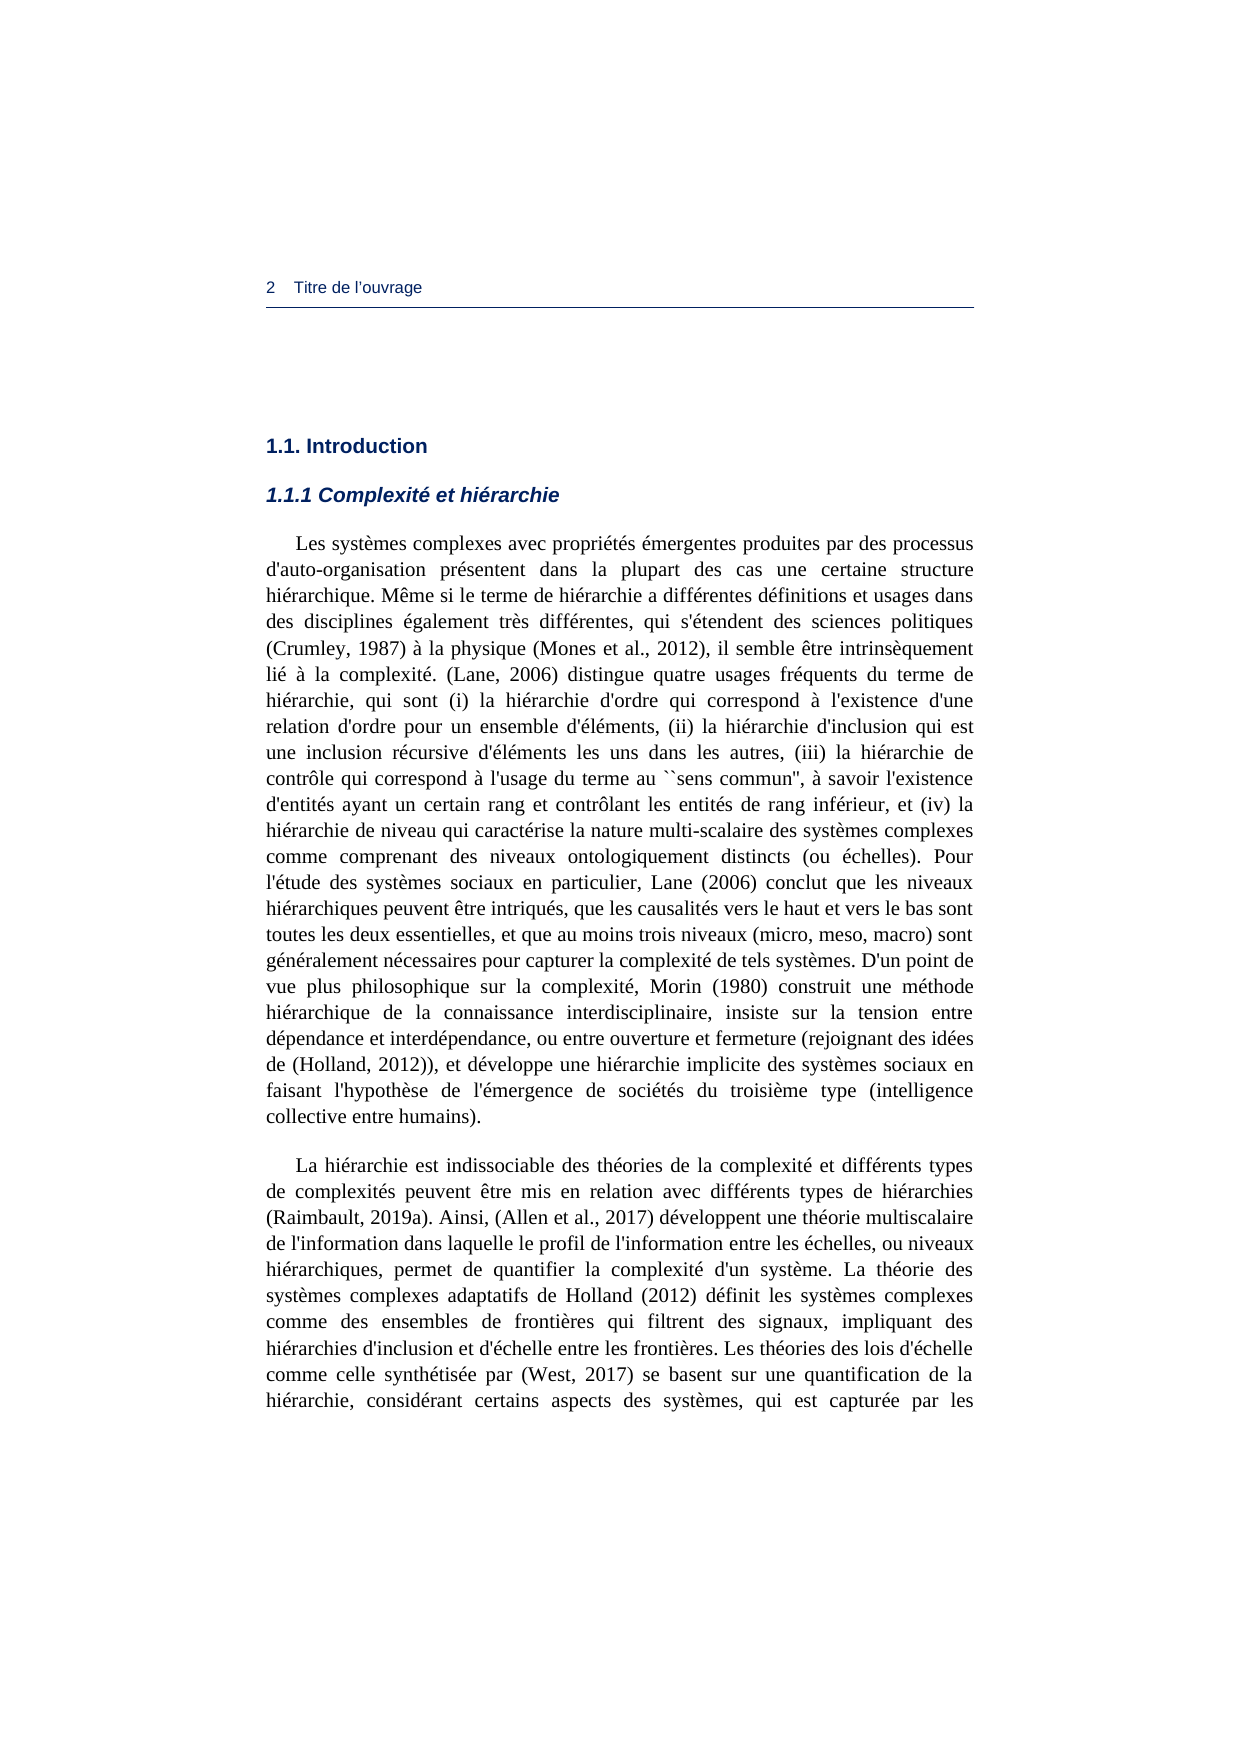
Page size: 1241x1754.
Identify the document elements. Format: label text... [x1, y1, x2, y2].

text La hiérarchie est indissociable des théories de la complexité et différents types de complexités peuvent être mis en relation avec différents types de hiérarchies (Raimbault, 2019a). Ainsi, (Allen et al., 2017) développent une théorie multiscalaire de l'information dans laquelle le profil de l'information entre les échelles, ou niveaux hiérarchiques, permet de quantifier la complexité d'un système. La théorie des systèmes complexes adaptatifs de Holland (2012) définit les systèmes complexes comme des ensembles de frontières qui filtrent des signaux, impliquant des hiérarchies d'inclusion et d'échelle entre les frontières. Les théories des lois d'échelle comme celle synthétisée par (West, 2017) se basent sur une quantification de la hiérarchie, considérant certains aspects des systèmes, qui est capturée par les [266, 1151, 974, 1412]
text Les systèmes complexes avec propriétés émergentes produites par des processus d'auto-organisation présentent dans la plupart des cas une certaine structure hiérarchique. Même si le terme de hiérarchie a différentes définitions et usages dans des disciplines également très différentes, qui s'étendent des sciences politiques (Crumley, 1987) à la physique (Mones et al., 2012), il semble être intrinsèquement lié à la complexité. (Lane, 2006) distingue quatre usages fréquents du terme de hiérarchie, qui sont (i) la hiérarchie d'ordre qui correspond à l'existence d'une relation d'ordre pour un ensemble d'éléments, (ii) la hiérarchie d'inclusion qui est une inclusion récursive d'éléments les uns dans les autres, (iii) la hiérarchie de contrôle qui correspond à l'usage du terme au ``sens commun'', à savoir l'existence d'entités ayant un certain rang et contrôlant les entités de rang inférieur, et (iv) la hiérarchie de niveau qui caractérise la nature multi-scalaire des systèmes complexes comme comprenant des niveaux ontologiquement distincts (ou échelles). Pour l'étude des systèmes sociaux en particulier, Lane (2006) conclut que les niveaux hiérarchiques peuvent être intriqués, que les causalités vers le haut et vers le bas sont toutes les deux essentielles, et que au moins trois niveaux (micro, meso, macro) sont généralement nécessaires pour capturer la complexité de tels systèmes. D'un point de vue plus philosophique sur la complexité, Morin (1980) construit une méthode hiérarchique de la connaissance interdisciplinaire, insiste sur la tension entre dépendance et interdépendance, ou entre ouverture et fermeture (rejoignant des idées de (Holland, 2012)), et développe une hiérarchie implicite des systèmes sociaux en faisant l'hypothèse de l'émergence de sociétés du troisième type (intelligence collective entre humains). [266, 529, 974, 1128]
subtitle 1.1.1 Complexité et hiérarchie [266, 480, 974, 506]
text 1.1. Introduction [266, 431, 974, 457]
